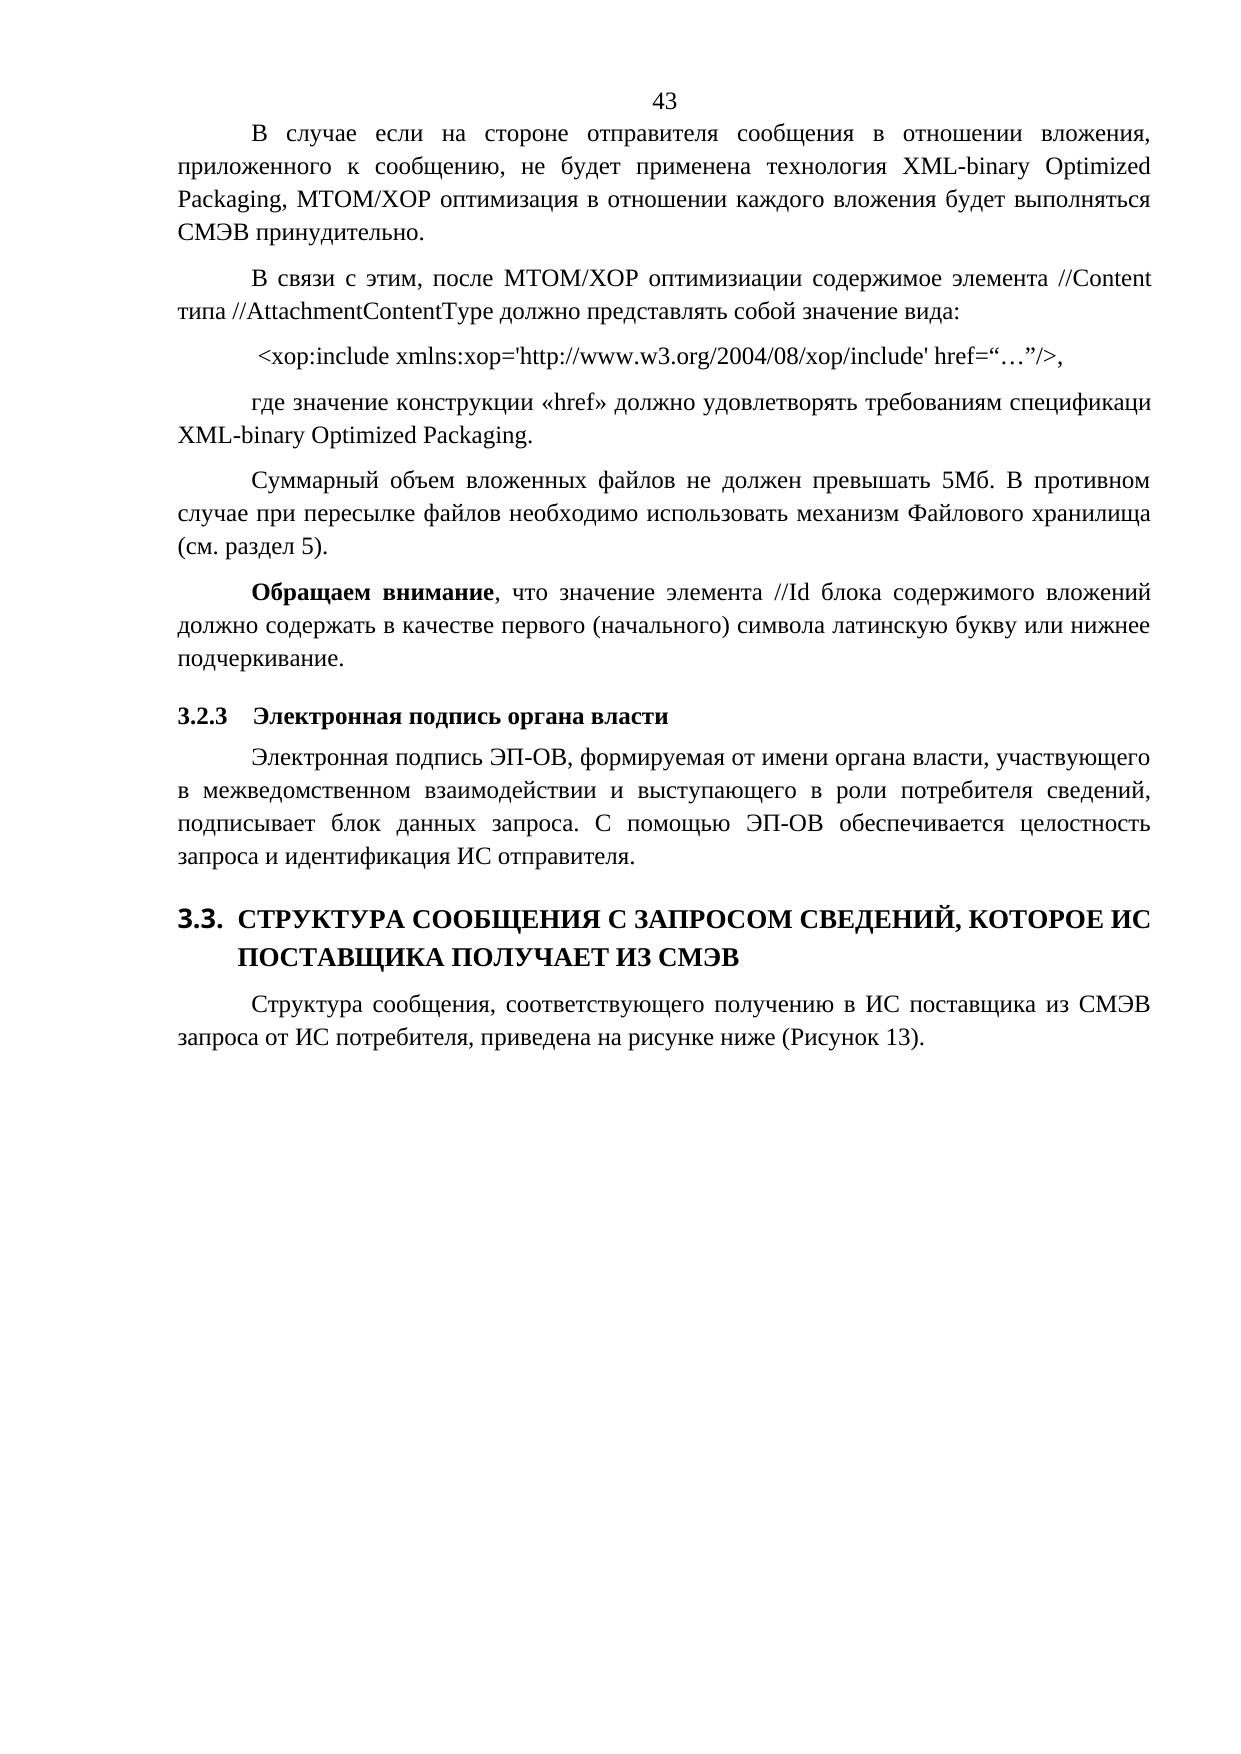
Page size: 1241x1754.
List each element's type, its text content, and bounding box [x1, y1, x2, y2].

text Суммарный объем вложенных файлов не должен превышать 5Мб. В противном случае при пересылке файлов необходимо использовать механизм Файлового хранилища (см. раздел 5). [177, 465, 1152, 560]
text Обращаем внимание, что значение элемента //Id блока содержимого вложений должно содержать в качестве первого (начального) символа латинскую букву или нижнее подчеркивание. [177, 577, 1152, 672]
text <xop:include xmlns:xop='http://www.w3.org/2004/08/xop/include' href=“…”/>, [177, 341, 1152, 370]
subtitle Структура сообщения с запросом сведений, которое ИС поставщика получает из СМЭВ [177, 899, 1152, 972]
text Структура сообщения, соответствующего получению в ИС поставщика из СМЭВ запроса от ИС потребителя, приведена на рисунке ниже (Рисунок 13). [177, 989, 1152, 1051]
text В связи с этим, после MTOM/XOP оптимизиации содержимое элемента //Content типа //AttachmentContentType должно представлять собой значение вида: [177, 263, 1152, 324]
subtitle Электронная подпись органа власти [177, 701, 1152, 730]
text где значение конструкции «href» должно удовлетворять требованиям спецификаци XML-binary Optimized Packaging. [177, 387, 1152, 448]
text В случае если на стороне отправителя сообщения в отношении вложения, приложенного к сообщению, не будет применена технология XML-binary Optimized Packaging, MTOM/XOP оптимизация в отношении каждого вложения будет выполняться СМЭВ принудительно. [177, 118, 1152, 246]
text Электронная подпись ЭП-ОВ, формируемая от имени органа власти, участвующего в межведомственном взаимодействии и выступающего в роли потребителя сведений, подписывает блок данных запроса. С помощью ЭП-ОВ обеспечивается целостность запроса и идентификация ИС отправителя. [177, 742, 1152, 870]
